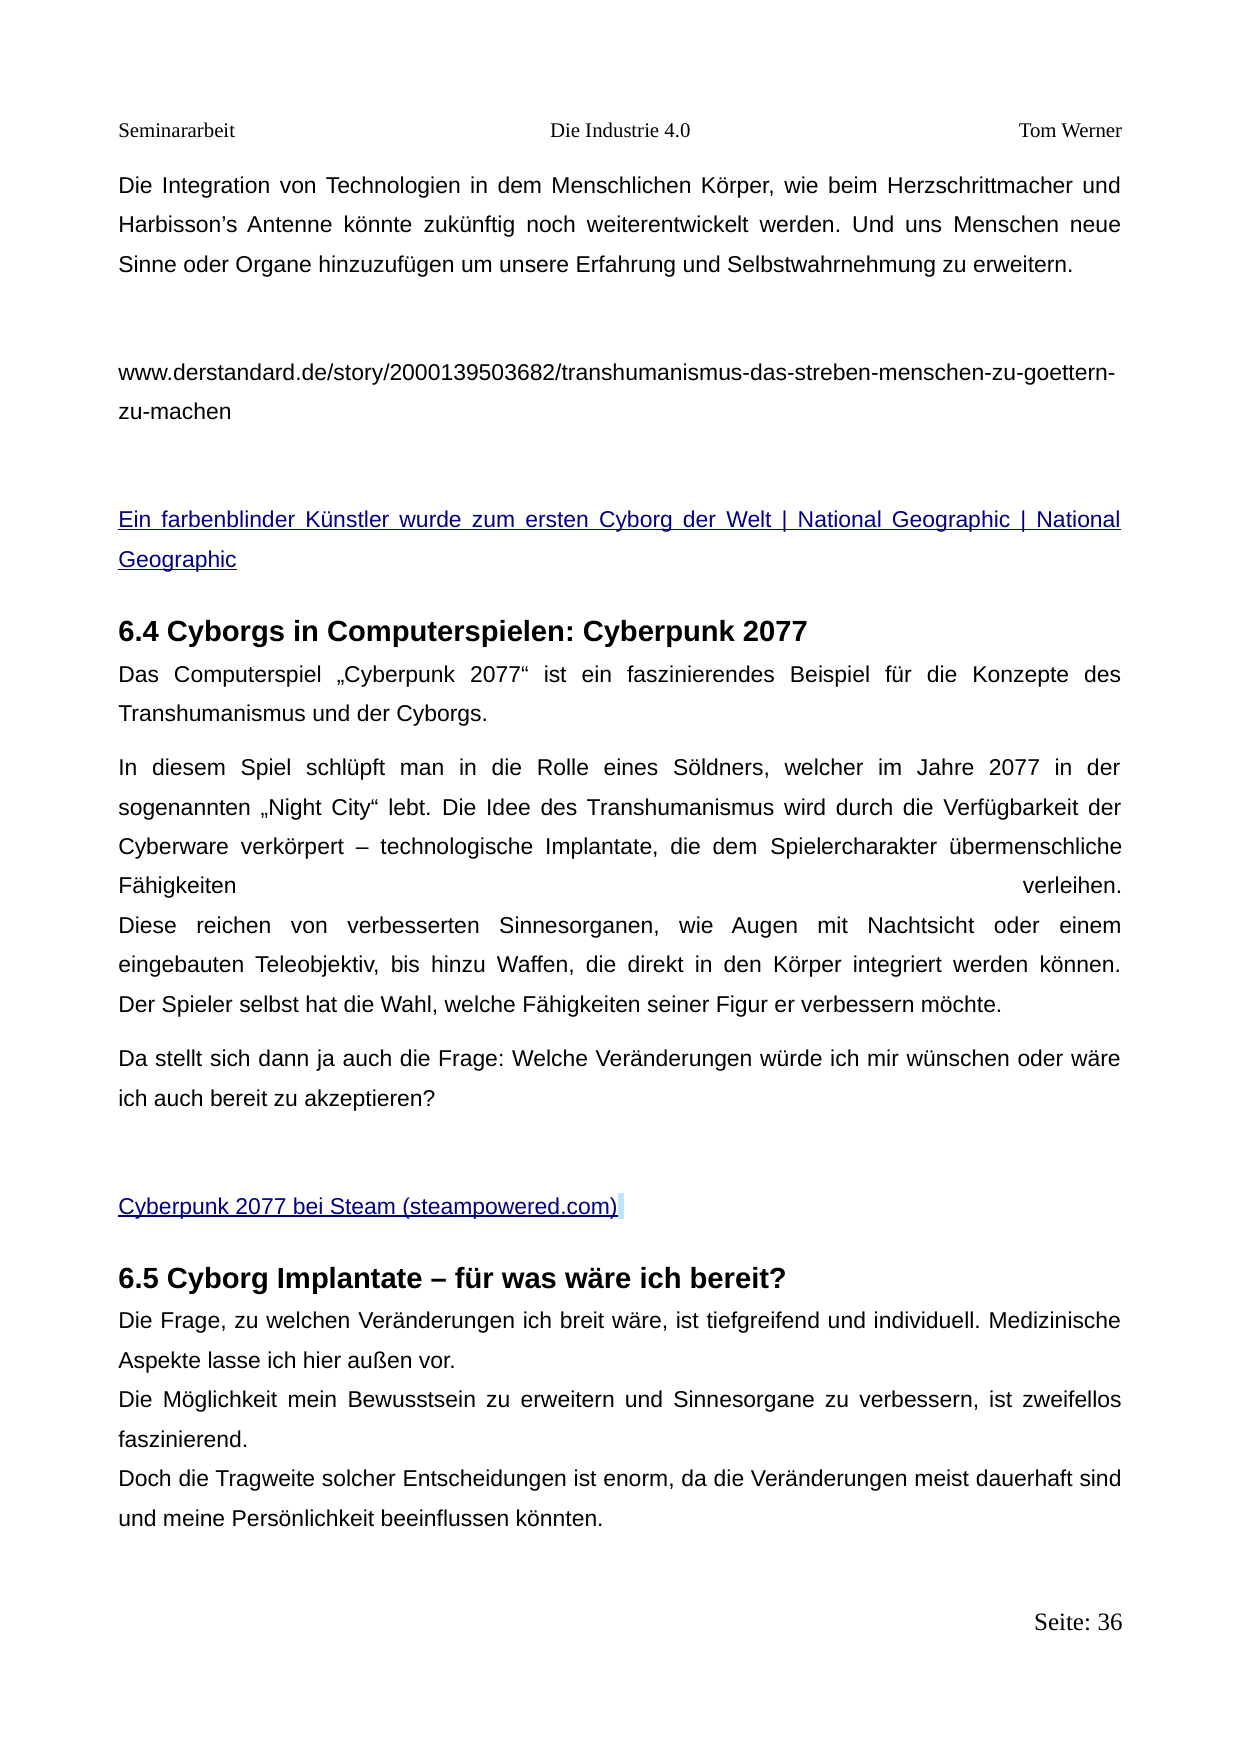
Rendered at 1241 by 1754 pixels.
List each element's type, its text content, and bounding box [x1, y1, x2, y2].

subtitle 6.4 Cyborgs in Computerspielen: Cyberpunk 2077 [118, 614, 1122, 648]
subtitle 6.5 Cyborg Implantate – für was wäre ich bereit? [118, 1261, 1122, 1295]
text www.derstandard.de/story/2000139503682/transhumanismus-das-streben-menschen-zu-goettern-zu-machen [118, 359, 1122, 424]
text Da stellt sich dann ja auch die Frage: Welche Veränderungen würde ich mir wünschen oder wäre ich auch bereit zu akzeptieren? [118, 1045, 1122, 1111]
text Cyberpunk 2077 bei Steam (steampowered.com) [118, 1193, 1122, 1219]
text Ein farbenblinder Künstler wurde zum ersten Cyborg der Welt | National Geographic | National Geographic [118, 506, 1122, 572]
text Das Computerspiel „Cyberpunk 2077“ ist ein faszinierendes Beispiel für die Konzepte des Transhumanismus und der Cyborgs. [118, 661, 1122, 726]
text Die Integration von Technologien in dem Menschlichen Körper, wie beim Herzschrittmacher und Harbisson’s Antenne könnte zukünftig noch weiterentwickelt werden. Und uns Menschen neue Sinne oder Organe hinzuzufügen um unsere Erfahrung und Selbstwahrnehmung zu erweitern. [118, 172, 1122, 277]
text Die Frage, zu welchen Veränderungen ich breit wäre, ist tiefgreifend und individuell. Medizinische Aspekte lasse ich hier außen vor. Die Möglichkeit mein Bewusstsein zu erweitern und Sinnesorgane zu verbessern, ist zweifellos faszinierend. Doch die Tragweite solcher Entscheidungen ist enorm, da die Veränderungen meist dauerhaft sind und meine Persönlichkeit beeinflussen könnten. [118, 1307, 1122, 1531]
text In diesem Spiel schlüpft man in die Rolle eines Söldners, welcher im Jahre 2077 in der sogenannten „Night City“ lebt. Die Idee des Transhumanismus wird durch die Verfügbarkeit der Cyberware verkörpert – technologische Implantate, die dem Spielercharakter übermenschliche Fähigkeiten verleihen. Diese reichen von verbesserten Sinnesorganen, wie Augen mit Nachtsicht oder einem eingebauten Teleobjektiv, bis hinzu Waffen, die direkt in den Körper integriert werden können. Der Spieler selbst hat die Wahl, welche Fähigkeiten seiner Figur er verbessern möchte. [118, 754, 1122, 1017]
